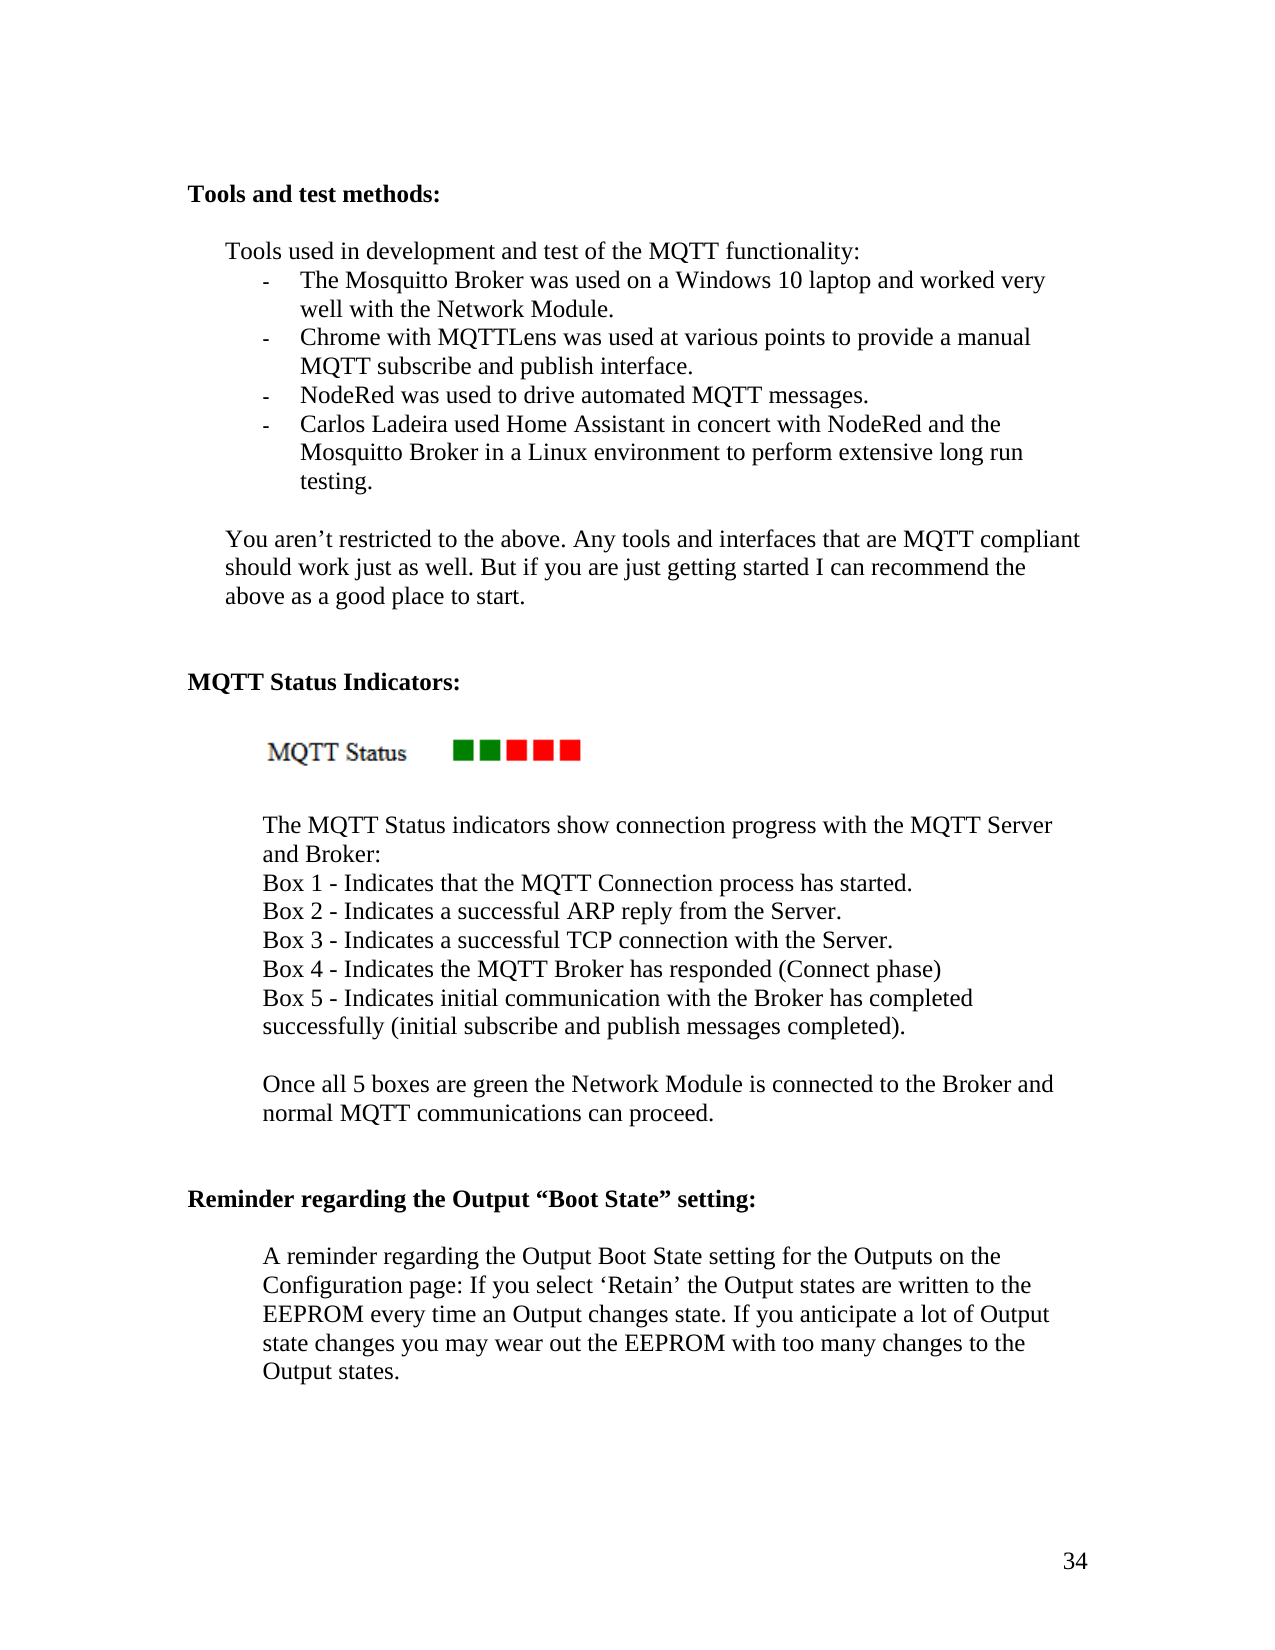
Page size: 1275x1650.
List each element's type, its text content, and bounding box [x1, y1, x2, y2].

text Once all 5 boxes are green the Network Module is connected to the Broker and normal MQTT communications can proceed. [262, 1069, 1087, 1126]
list The Mosquitto Broker was used on a Windows 10 laptop and worked very well with the Network Module. [262, 265, 1087, 322]
text Box 3 - Indicates a successful TCP connection with the Server. [262, 925, 1087, 954]
picture [262, 724, 601, 782]
text Tools and test methods: [187, 179, 1087, 207]
text Box 5 - Indicates initial communication with the Broker has completed successfully (initial subscribe and publish messages completed). [262, 983, 1087, 1040]
text The MQTT Status indicators show connection progress with the MQTT Server and Broker: [262, 810, 1087, 868]
text MQTT Status Indicators: [187, 667, 1087, 696]
text Box 4 - Indicates the MQTT Broker has responded (Connect phase) [262, 954, 1087, 983]
list NodeRed was used to drive automated MQTT messages. [262, 380, 1087, 409]
list Chrome with MQTTLens was used at various points to provide a manual MQTT subscribe and publish interface. [262, 322, 1087, 380]
list Carlos Ladeira used Home Assistant in concert with NodeRed and the Mosquitto Broker in a Linux environment to perform extensive long run testing. [262, 409, 1087, 495]
text Tools used in development and test of the MQTT functionality: [225, 236, 1087, 265]
text Box 2 - Indicates a successful ARP reply from the Server. [262, 896, 1087, 925]
text You aren’t restricted to the above. Any tools and interfaces that are MQTT compliant should work just as well. But if you are just getting started I can recommend the above as a good place to start. [225, 524, 1087, 610]
text Reminder regarding the Output “Boot State” setting: [187, 1184, 1087, 1213]
text Box 1 - Indicates that the MQTT Connection process has started. [262, 868, 1087, 896]
text A reminder regarding the Output Boot State setting for the Outputs on the Configuration page: If you select ‘Retain’ the Output states are written to the EEPROM every time an Output changes state. If you anticipate a lot of Output state changes you may wear out the EEPROM with too many changes to the Output states. [262, 1241, 1087, 1385]
